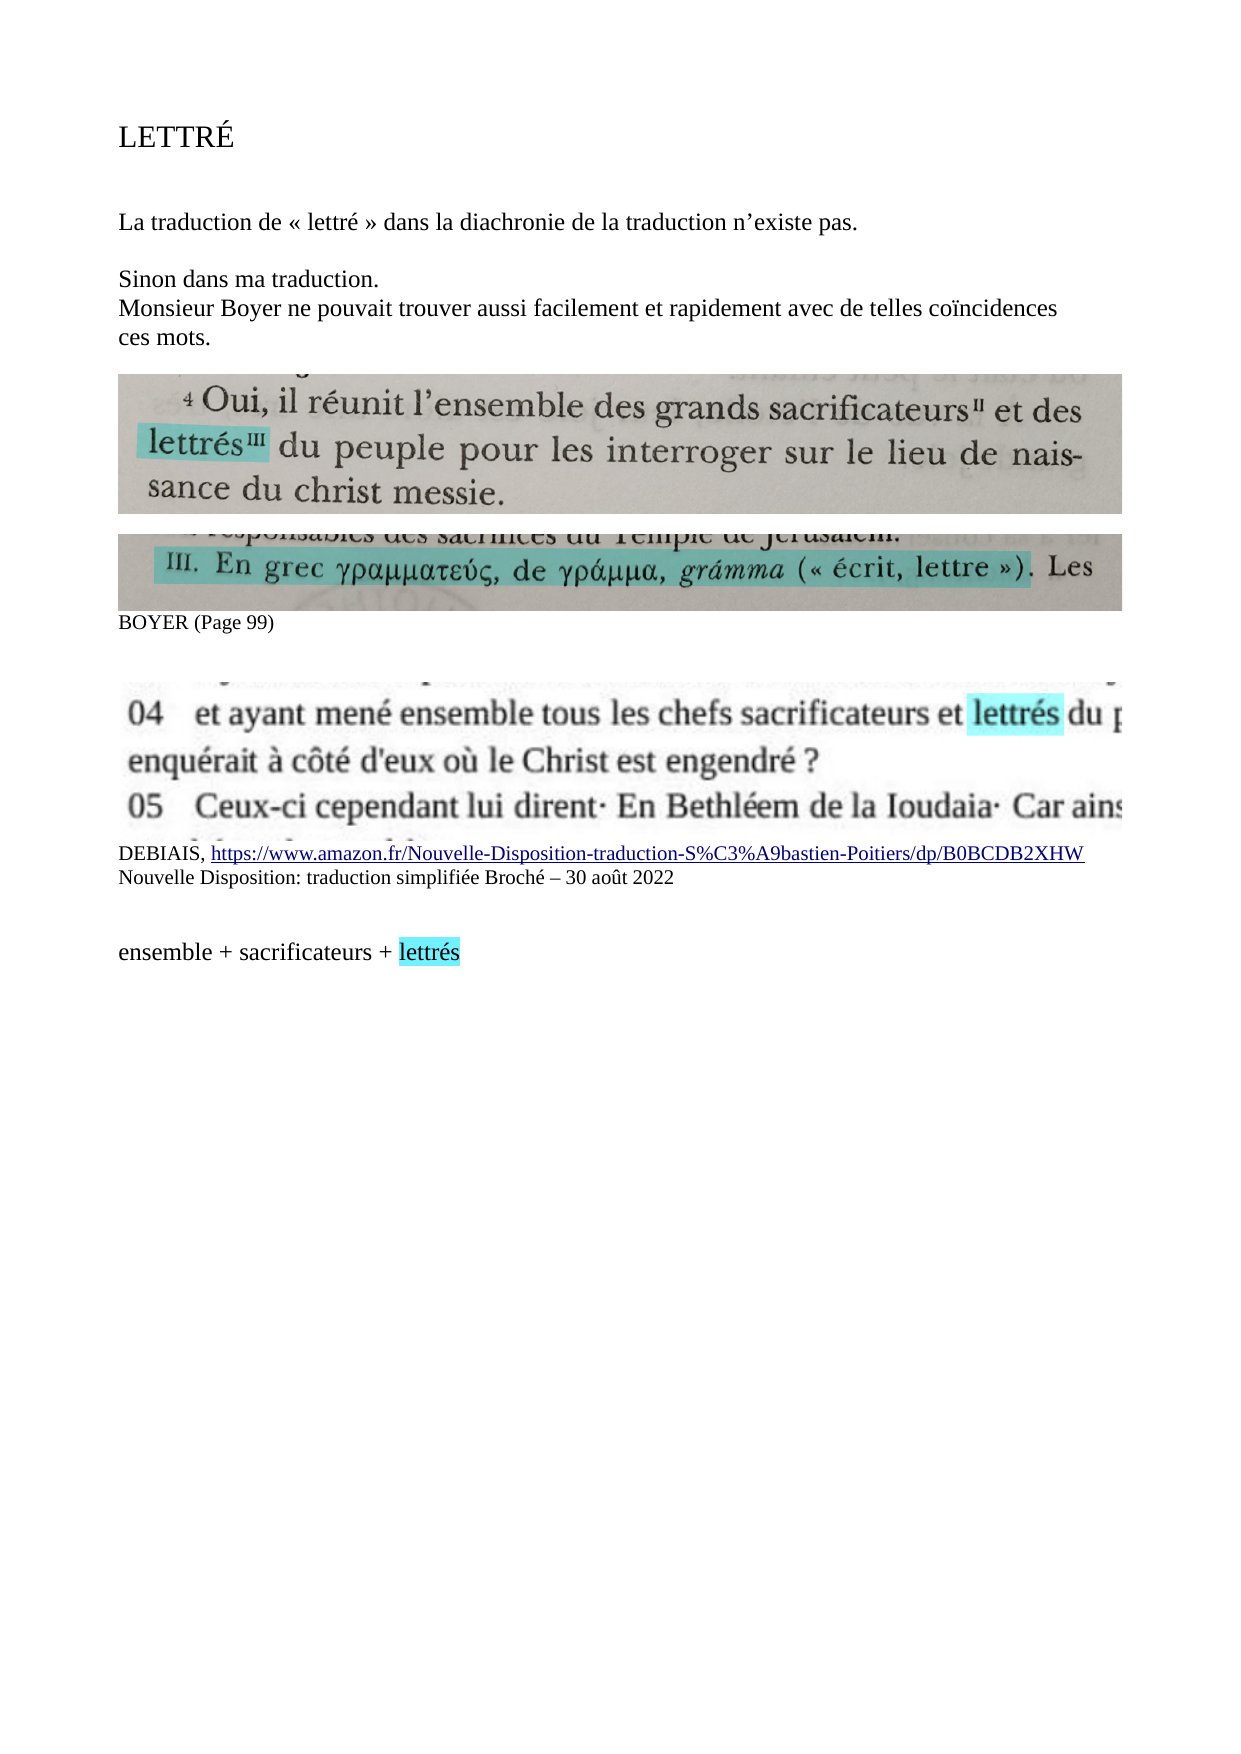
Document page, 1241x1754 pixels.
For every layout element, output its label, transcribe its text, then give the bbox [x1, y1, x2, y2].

text Sinon dans ma traduction. [118, 264, 1122, 293]
text LETTRÉ [118, 118, 1122, 154]
text ces mots. [118, 322, 1122, 351]
text Nouvelle Disposition: traduction simplifiée Broché – 30 août 2022 [118, 865, 1122, 889]
text La traduction de « lettré » dans la diachronie de la traduction n’existe pas. [118, 207, 1122, 236]
text BOYER (Page 99) [118, 611, 1122, 634]
text Monsieur Boyer ne pouvait trouver aussi facilement et rapidement avec de telles coïncidences [118, 293, 1122, 322]
picture [118, 374, 1123, 514]
text [118, 514, 1122, 534]
picture [118, 682, 1123, 841]
text DEBIAIS, https://www.amazon.fr/Nouvelle-Disposition-traduction-S%C3%A9bastien-Poitiers/dp/B0BCDB2XHW [118, 841, 1122, 865]
picture [118, 534, 1123, 611]
text ensemble + sacrificateurs + lettrés [118, 937, 1122, 966]
